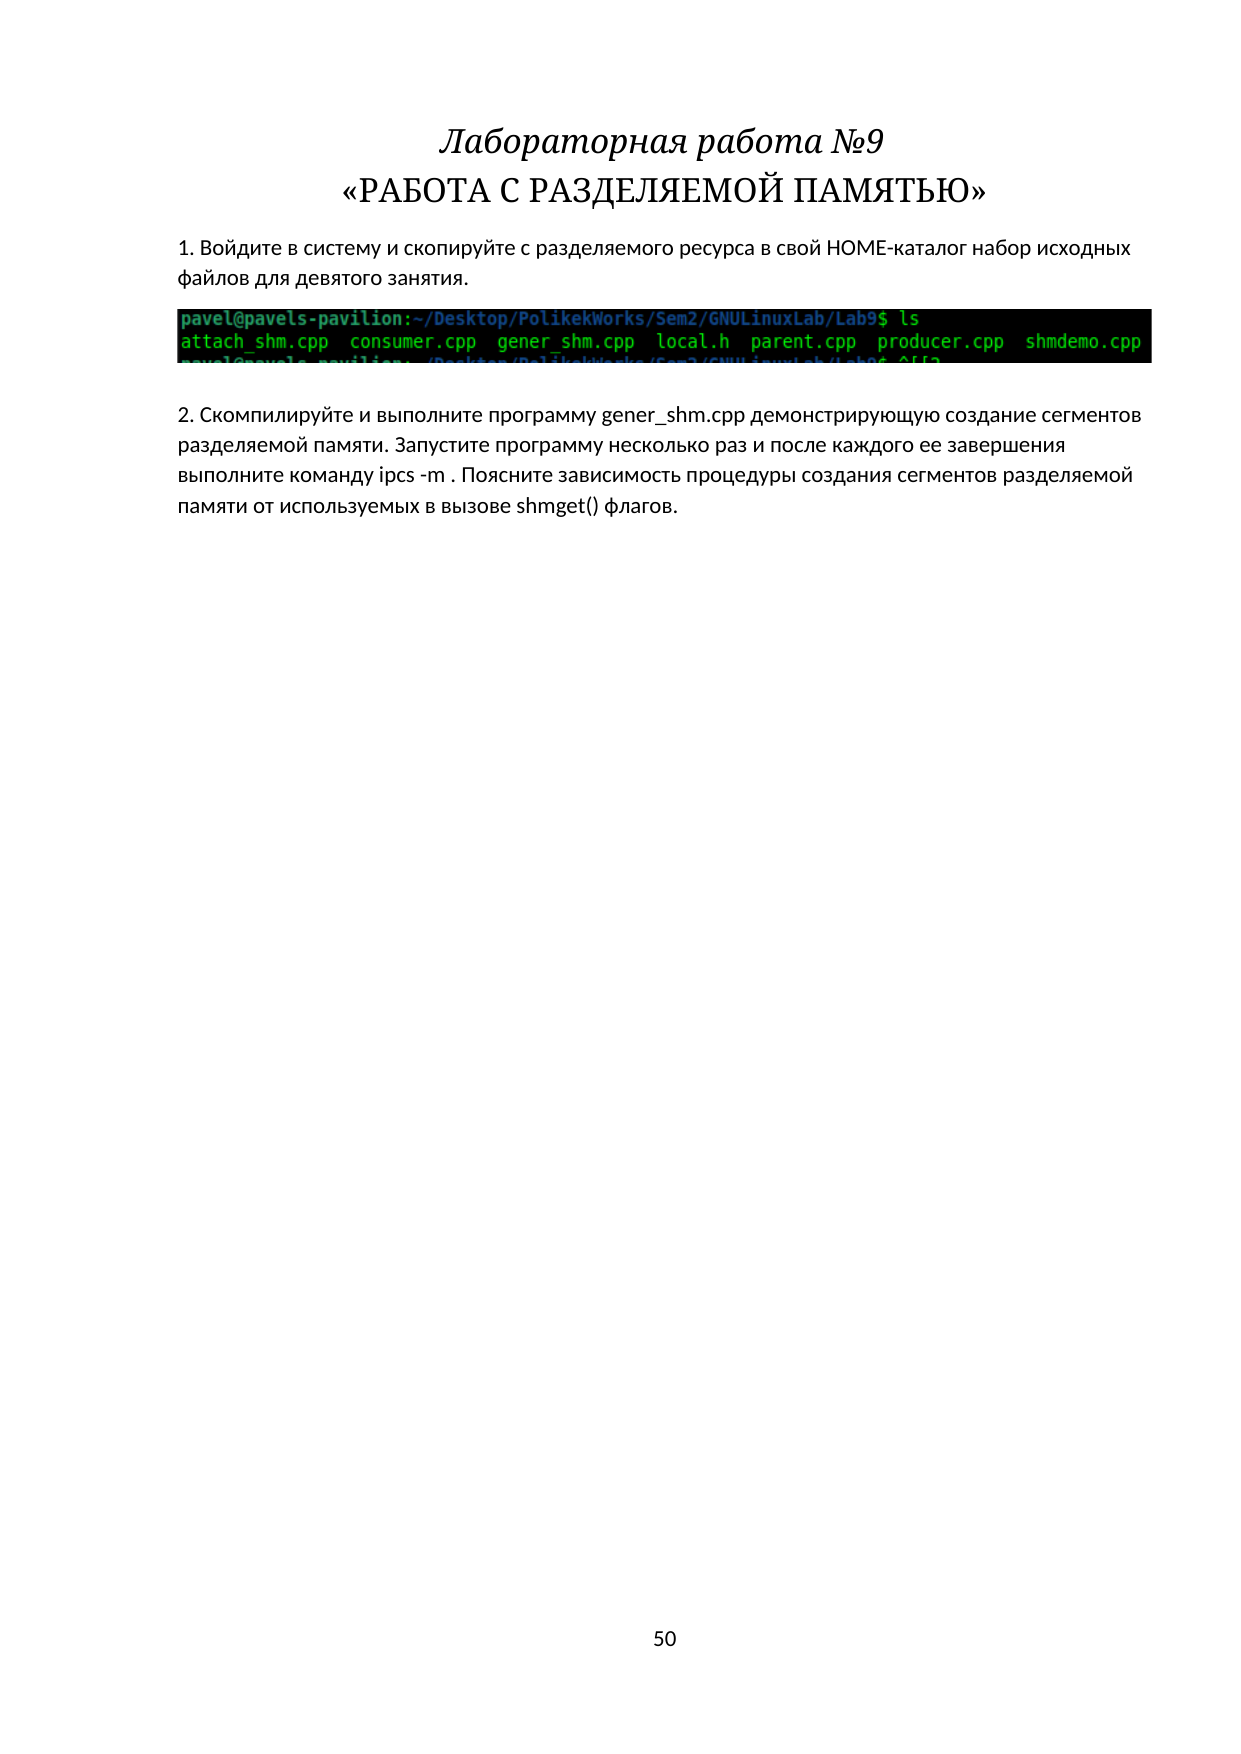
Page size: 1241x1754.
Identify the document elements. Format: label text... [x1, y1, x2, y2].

text 1. Войдите в систему и скопируйте с разделяемого ресурса в свой HOME-каталог набор исходных файлов для девятого занятия. [177, 233, 1152, 291]
text Лабораторная работа №9 «РАБОТА С РАЗДЕЛЯЕМОЙ ПАМЯТЬЮ» [177, 118, 1152, 212]
picture [177, 309, 1152, 363]
text 2. Скомпилируйте и выполните программу gener_shm.cpp демонстрирующую создание сегментов разделяемой памяти. Запустите программу несколько раз и после каждого ее завершения выполните команду ipcs -m . Поясните зависимость процедуры создания сегментов разделяемой памяти от используемых в вызове shmget() флагов. [177, 400, 1152, 519]
